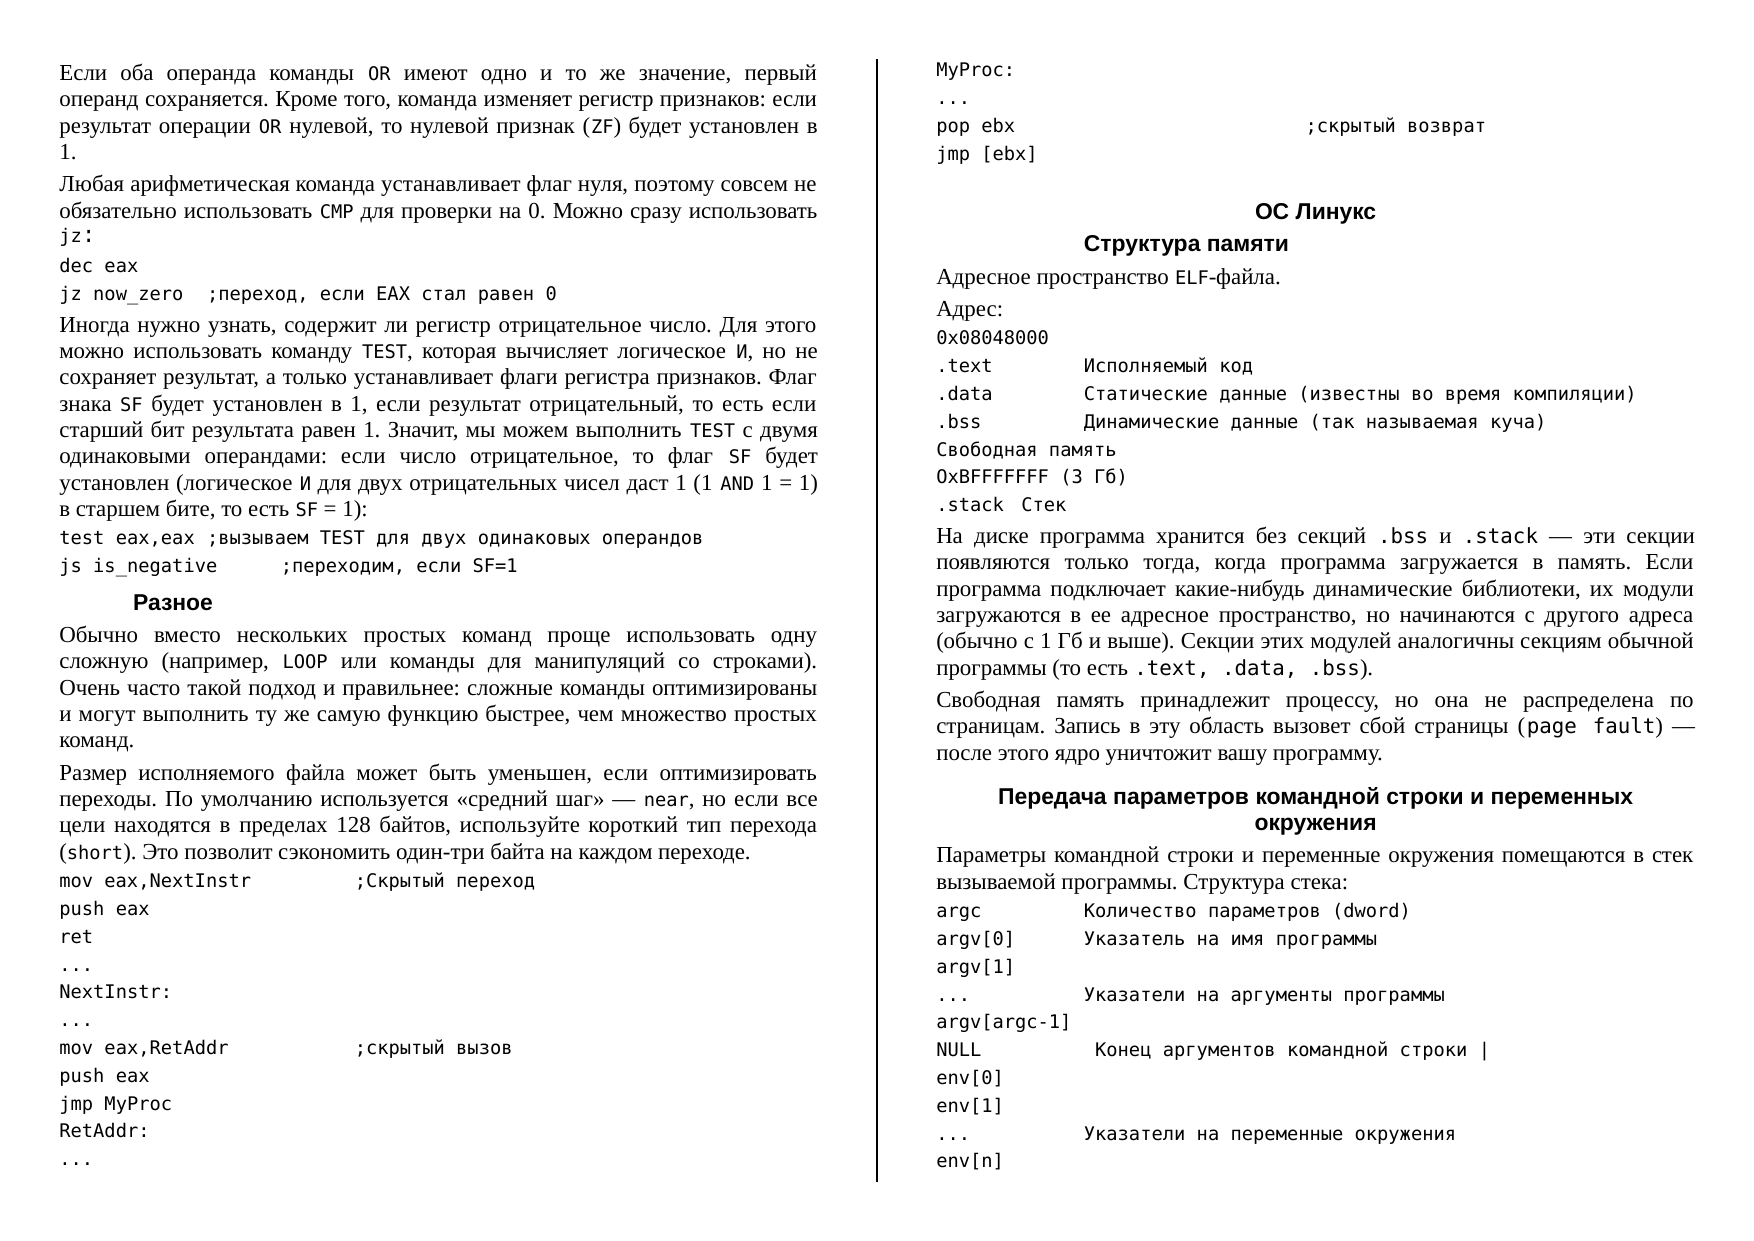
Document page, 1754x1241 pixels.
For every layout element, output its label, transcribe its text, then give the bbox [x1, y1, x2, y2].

text env[0] [936, 1067, 1695, 1089]
text mov eax,RetAddr ;скрытый вызов [59, 1037, 818, 1059]
text argc Количество параметров (dword) [936, 900, 1695, 922]
text Размер исполняемого файла может быть уменьшен, если оптимизировать переходы. По умолчанию используется «средний шаг» — near, но если все цели находятся в пределах 128 байтов, используйте короткий тип перехода (short). Это позволит сэкономить один-три байта на каждом переходе. [59, 759, 818, 864]
text test еах,еах ;вызываем TEST для двух одинаковых операндов [59, 527, 818, 549]
text ... [936, 87, 1695, 109]
text MyProc: [936, 59, 1695, 81]
text NULL Конец аргументов командной строки | [936, 1039, 1695, 1061]
text jmp [ebx] [936, 142, 1695, 164]
text ... [59, 954, 818, 976]
text push eax [59, 898, 818, 920]
text jz now_zero ;переход, если ЕАХ стал равен 0 [59, 283, 818, 305]
text env[1] [936, 1095, 1695, 1117]
text Обычно вместо нескольких простых команд проще использовать одну сложную (например, LOOP или команды для манипуляций со строками). Очень часто такой подход и правильнее: сложные команды оптимизированы и могут выполнить ту же самую функцию быстрее, чем множество простых команд. [59, 621, 818, 753]
text NextInstr: [59, 981, 818, 1003]
text Параметры командной строки и переменные окружения помещаются в стек вызываемой программы. Структура стека: [936, 841, 1695, 894]
text Передача параметров командной строки и переменных окружения [936, 783, 1695, 836]
text 0x08048000 [936, 327, 1695, 349]
text На диске программа хранится без секций .bss и .stack — эти секции появляются только тогда, когда программа загружается в память. Если программа подключает какие-нибудь динамические библиотеки, их модули загружаются в ее адресное пространство, но начинаются с другого адреса (обычно с 1 Гб и выше). Секции этих модулей аналогичны секциям обычной программы (то есть .text, .data, .bss). [936, 522, 1695, 680]
text push eax [59, 1065, 818, 1087]
text dec еах [59, 255, 818, 277]
text js is_negative ;переходим, если SF=1 [59, 555, 818, 577]
text OxBFFFFFFF (3 Гб) [936, 466, 1695, 488]
text Если оба операнда команды OR имеют одно и то же значение, первый операнд сохраняется. Кроме того, команда изменяет регистр признаков: если результат операции OR нулевой, то нулевой признак (ZF) будет установлен в 1. [59, 59, 818, 164]
text .text Исполняемый код [936, 355, 1695, 377]
text argv[1] [936, 956, 1695, 978]
text Адрес: [936, 295, 1695, 321]
text .bss Динамические данные (так называемая куча) [936, 411, 1695, 433]
text Адресное пространство ELF-файла. [936, 263, 1695, 289]
text pop ebx ;скрытый возврат [936, 115, 1695, 137]
text jmp MyProc [59, 1093, 818, 1114]
text argv[0] Указатель на имя программы [936, 928, 1695, 950]
text Свободная память принадлежит процессу, но она не распределена по страницам. Запись в эту область вызовет сбой страницы (page fault) — после этого ядро уничтожит вашу программу. [936, 686, 1695, 765]
text Структура памяти [936, 230, 1695, 257]
text ... [59, 1009, 818, 1031]
text Любая арифметическая команда устанавливает флаг нуля, поэтому совсем не обязательно использовать СМР для проверки на 0. Можно сразу использовать jz: [59, 170, 818, 249]
text ... Указатели на переменные окружения [936, 1123, 1695, 1144]
text .data Статические данные (известны во время компиляции) [936, 383, 1695, 405]
text argv[argc-1] [936, 1011, 1695, 1033]
text Разное [59, 589, 818, 615]
text ОС Линукс [936, 198, 1695, 224]
text ... [59, 1148, 818, 1170]
text ret [59, 926, 818, 948]
text .stack Стек [936, 494, 1695, 516]
text mov eax,NextInstr ;Скрытый переход [59, 870, 818, 892]
text ... Указатели на аргументы программы [936, 983, 1695, 1005]
text Свободная память [936, 438, 1695, 460]
text RetAddr: [59, 1121, 818, 1142]
text env[n] [936, 1150, 1695, 1172]
text Иногда нужно узнать, содержит ли регистр отрицательное число. Для этого можно использовать команду TEST, которая вычисляет логическое И, но не сохраняет результат, а только устанавливает флаги регистра признаков. Флаг знака SF будет установлен в 1, если результат отрицательный, то есть если старший бит результата равен 1. Значит, мы можем выполнить TEST с двумя одинаковыми операндами: если число отрицательное, то флаг SF будет установлен (логическое И для двух отрицательных чисел даст 1 (1 AND 1 = 1) в старшем бите, то есть SF = 1): [59, 311, 818, 521]
